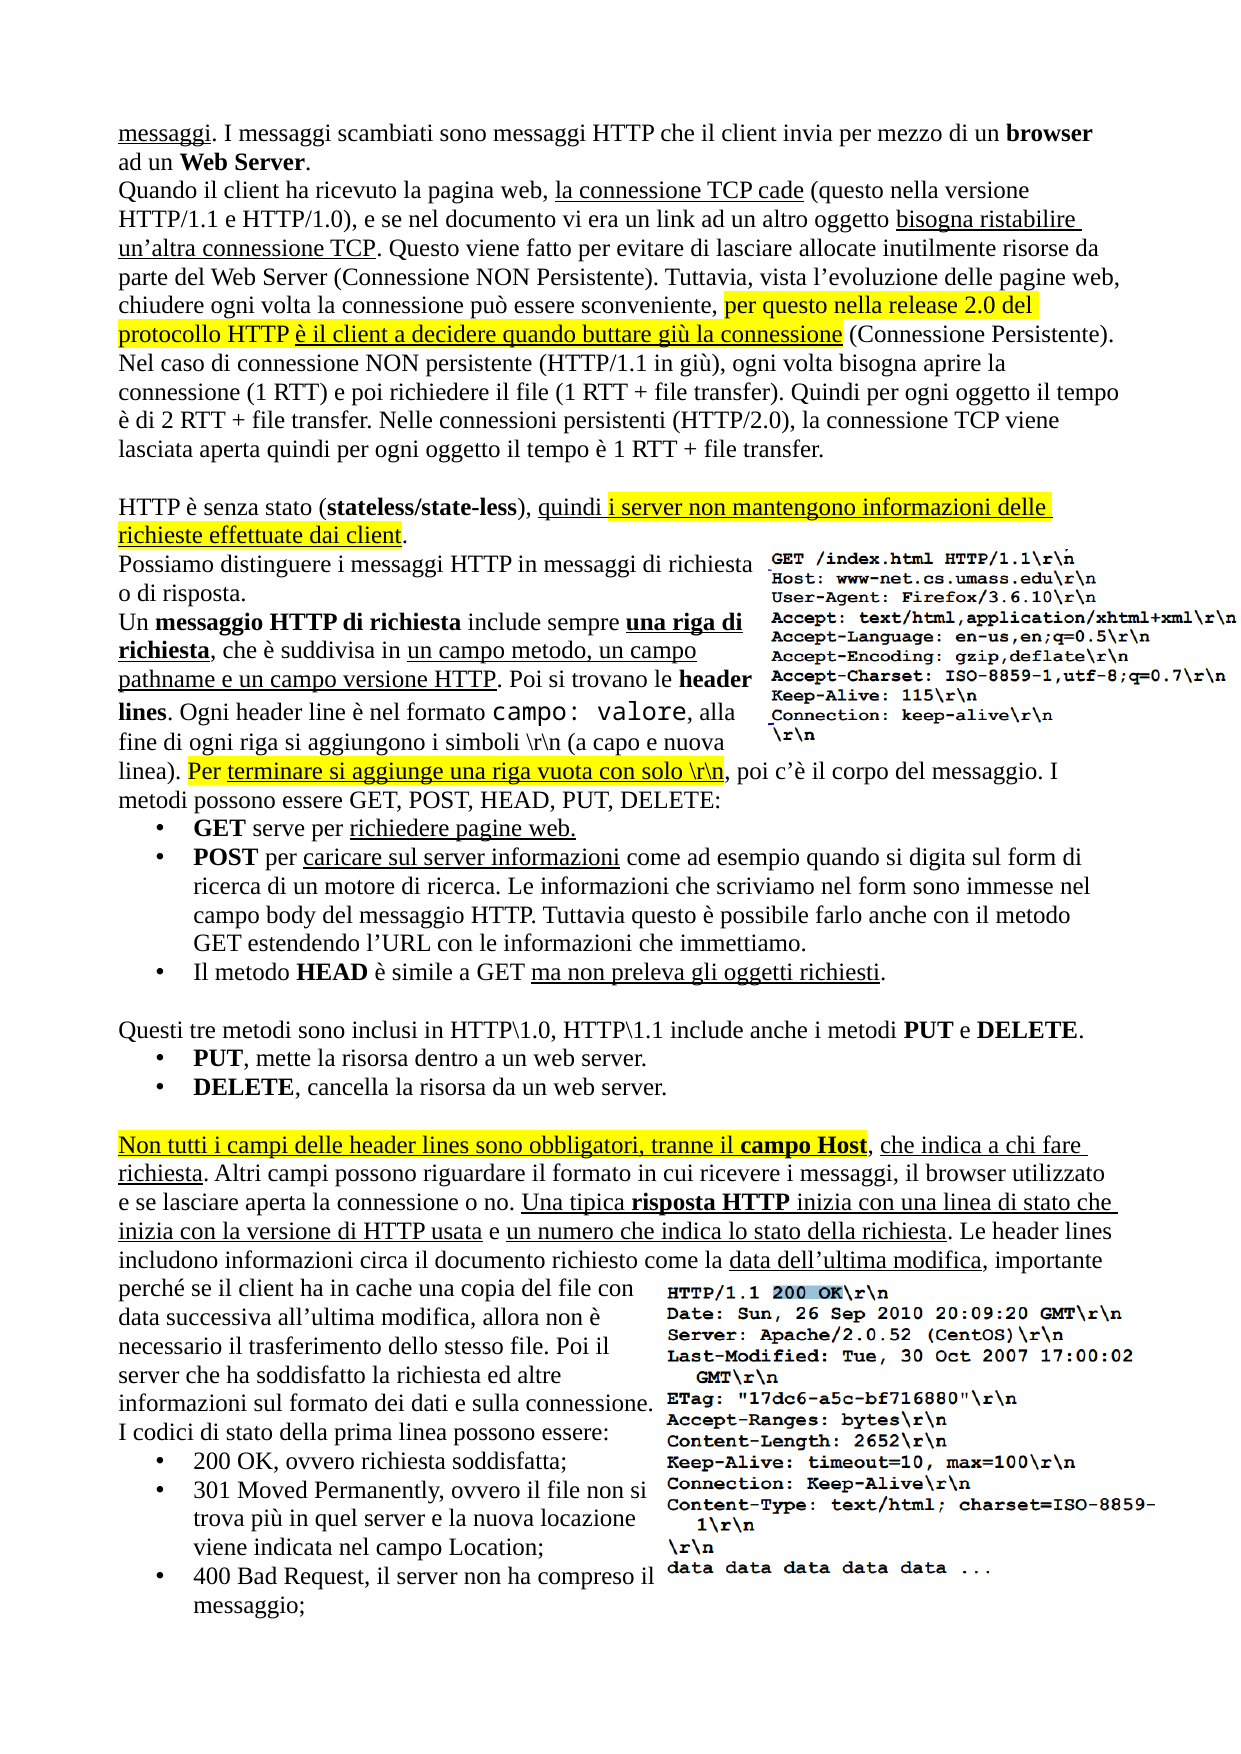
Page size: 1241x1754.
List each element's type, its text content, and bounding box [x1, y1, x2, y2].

text Nel caso di connessione NON persistente (HTTP/1.1 in giù), ogni volta bisogna aprire la connessione (1 RTT) e poi richiedere il file (1 RTT + file transfer). Quindi per ogni oggetto il tempo è di 2 RTT + file transfer. Nelle connessioni persistenti (HTTP/2.0), la connessione TCP viene lasciata aperta quindi per ogni oggetto il tempo è 1 RTT + file transfer. [118, 348, 1122, 463]
picture [768, 549, 1240, 744]
text Un messaggio HTTP di richiesta include sempre una riga di richiesta, che è suddivisa in un campo metodo, un campo pathname e un campo versione HTTP. Poi si trovano le header lines. Ogni header line è nel formato campo: valore, alla fine di ogni riga si aggiungono i simboli \r\n (a capo e nuova linea). Per terminare si aggiunge una riga vuota con solo \r\n, poi c’è il corpo del messaggio. I metodi possono essere GET, POST, HEAD, PUT, DELETE: [118, 607, 1122, 813]
picture [666, 1282, 1159, 1580]
list 200 OK, ovvero richiesta soddisfatta; [156, 1446, 666, 1475]
text Possiamo distinguere i messaggi HTTP in messaggi di richiesta o di risposta. [118, 549, 768, 607]
text HTTP è senza stato (stateless/state-less), quindi i server non mantengono informazioni delle richieste effettuate dai client. [118, 492, 1122, 549]
list PUT, mette la risorsa dentro a un web server. [156, 1043, 1122, 1072]
list 400 Bad Request, il server non ha compreso il messaggio; [156, 1561, 1122, 1618]
list GET serve per richiedere pagine web. [156, 813, 1122, 842]
text Questi tre metodi sono inclusi in HTTP\1.0, HTTP\1.1 include anche i metodi PUT e DELETE. [118, 1015, 1122, 1043]
list DELETE, cancella la risorsa da un web server. [156, 1072, 1122, 1101]
text Quando il client ha ricevuto la pagina web, la connessione TCP cade (questo nella versione HTTP/1.1 e HTTP/1.0), e se nel documento vi era un link ad un altro oggetto bisogna ristabilire un’altra connessione TCP. Questo viene fatto per evitare di lasciare allocate inutilmente risorse da parte del Web Server (Connessione NON Persistente). Tuttavia, vista l’evoluzione delle pagine web, chiudere ogni volta la connessione può essere sconveniente, per questo nella release 2.0 del protocollo HTTP è il client a decidere quando buttare giù la connessione (Connessione Persistente). [118, 176, 1122, 348]
list Il metodo HEAD è simile a GET ma non preleva gli oggetti richiesti. [156, 957, 1122, 986]
text Non tutti i campi delle header lines sono obbligatori, tranne il campo Host, che indica a chi fare richiesta. Altri campi possono riguardare il formato in cui ricevere i messaggi, il browser utilizzato e se lasciare aperta la connessione o no. Una tipica risposta HTTP inizia con una linea di stato che inizia con la versione di HTTP usata e un numero che indica lo stato della richiesta. Le header lines includono informazioni circa il documento richiesto come la data dell’ultima modifica, importante perché se il client ha in cache una copia del file con data successiva all’ultima modifica, allora non è necessario il trasferimento dello stesso file. Poi il server che ha soddisfatto la richiesta ed altre informazioni sul formato dei dati e sulla connessione. I codici di stato della prima linea possono essere: [118, 1130, 1122, 1446]
text messaggi. I messaggi scambiati sono messaggi HTTP che il client invia per mezzo di un browser ad un Web Server. [118, 118, 1122, 176]
list POST per caricare sul server informazioni come ad esempio quando si digita sul form di ricerca di un motore di ricerca. Le informazioni che scriviamo nel form sono immesse nel campo body del messaggio HTTP. Tuttavia questo è possibile farlo anche con il metodo GET estendendo l’URL con le informazioni che immettiamo. [156, 842, 1122, 957]
list 301 Moved Permanently, ovvero il file non si trova più in quel server e la nuova locazione viene indicata nel campo Location; [156, 1475, 666, 1561]
